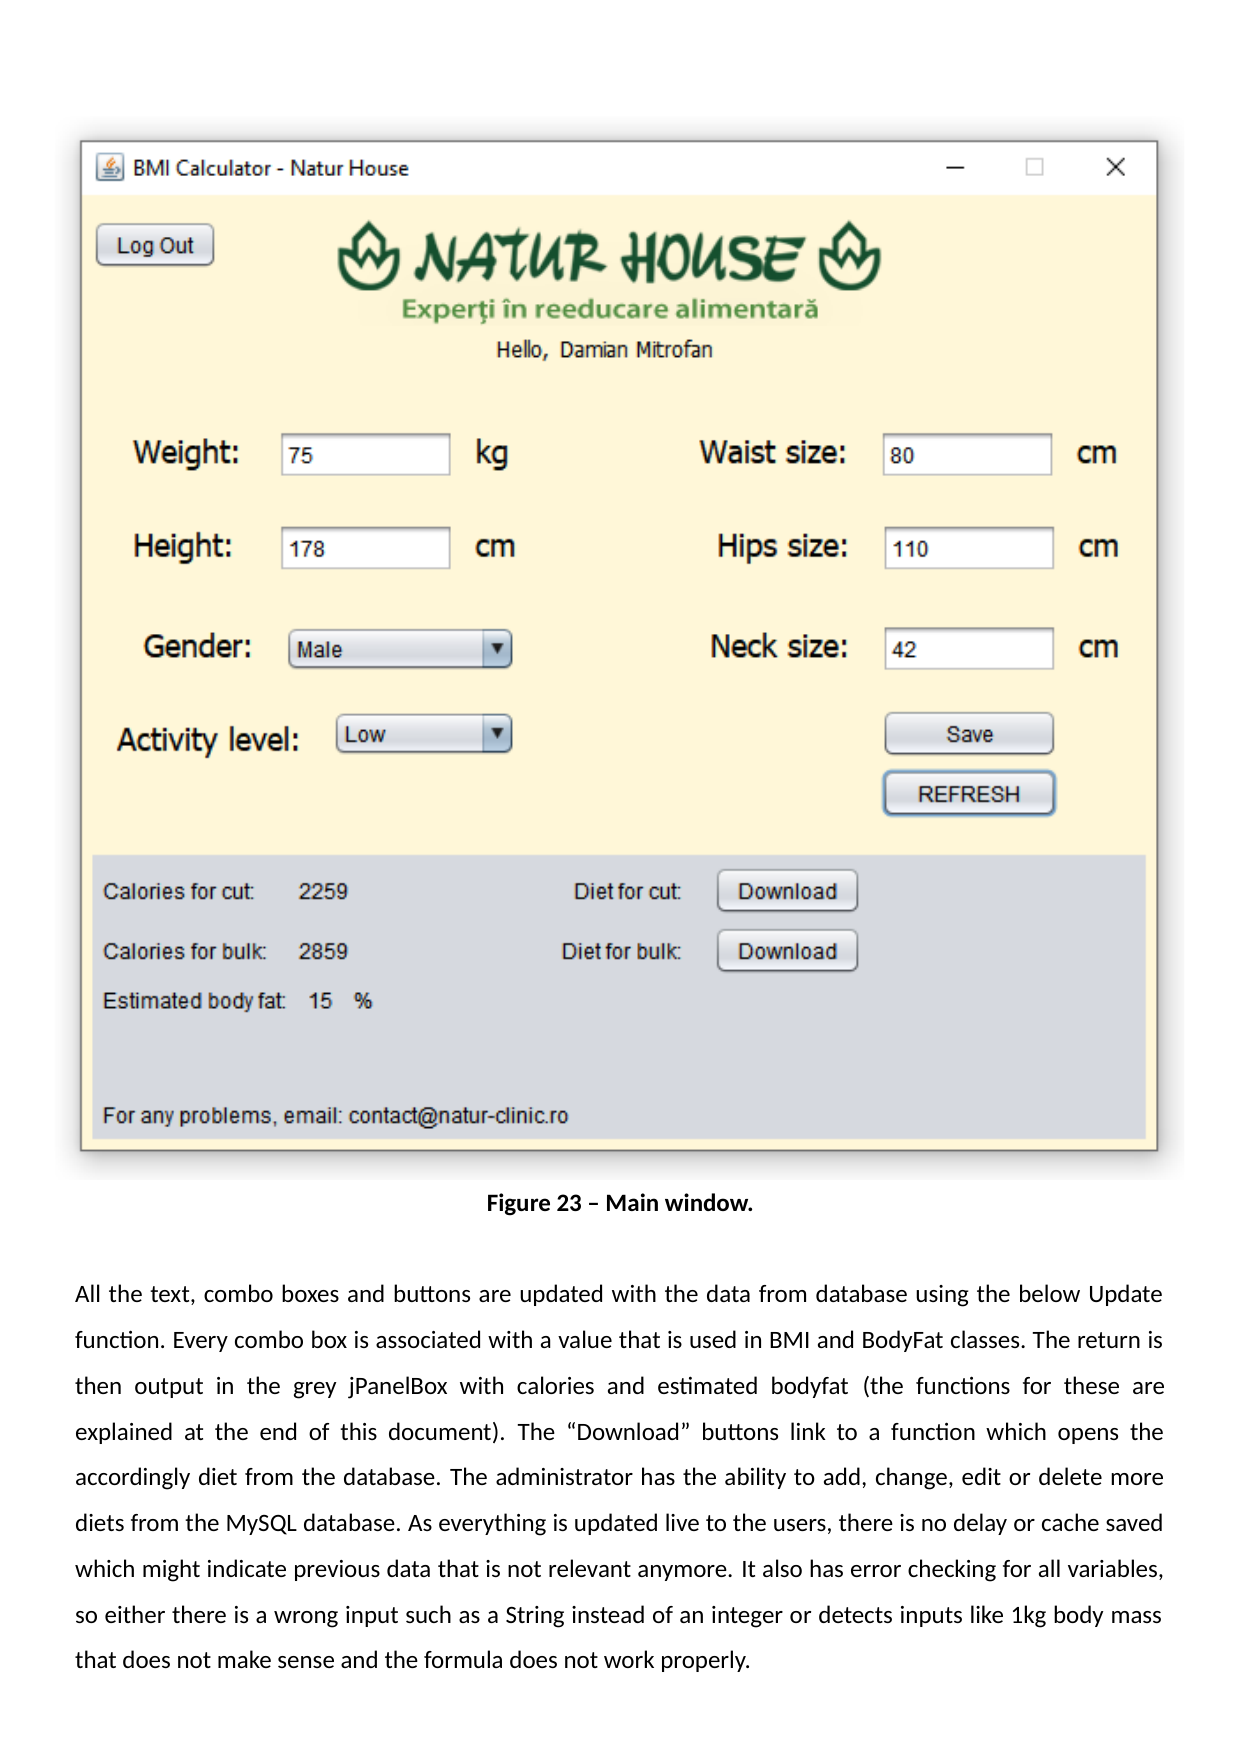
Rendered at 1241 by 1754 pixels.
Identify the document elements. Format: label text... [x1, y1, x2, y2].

text All the text, combo boxes and buttons are updated with the data from database using the below Update function. Every combo box is associated with a value that is used in BMI and BodyFat classes. The return is then output in the grey jPanelBox with calories and estimated bodyfat (the functions for these are explained at the end of this document). The “Download” buttons link to a function which opens the accordingly diet from the database. The administrator has the ability to add, change, edit or delete more diets from the MySQL database. As everything is updated live to the users, there is no delay or cache saved which might indicate previous data that is not relevant anymore. It also has error checking for all variables, so either there is a wrong input such as a String instead of an integer or detects inputs like 1kg body mass that does not make sense and the formula does not work properly. [75, 1279, 1165, 1675]
text Figure 23 – Main window. [75, 1187, 1165, 1218]
